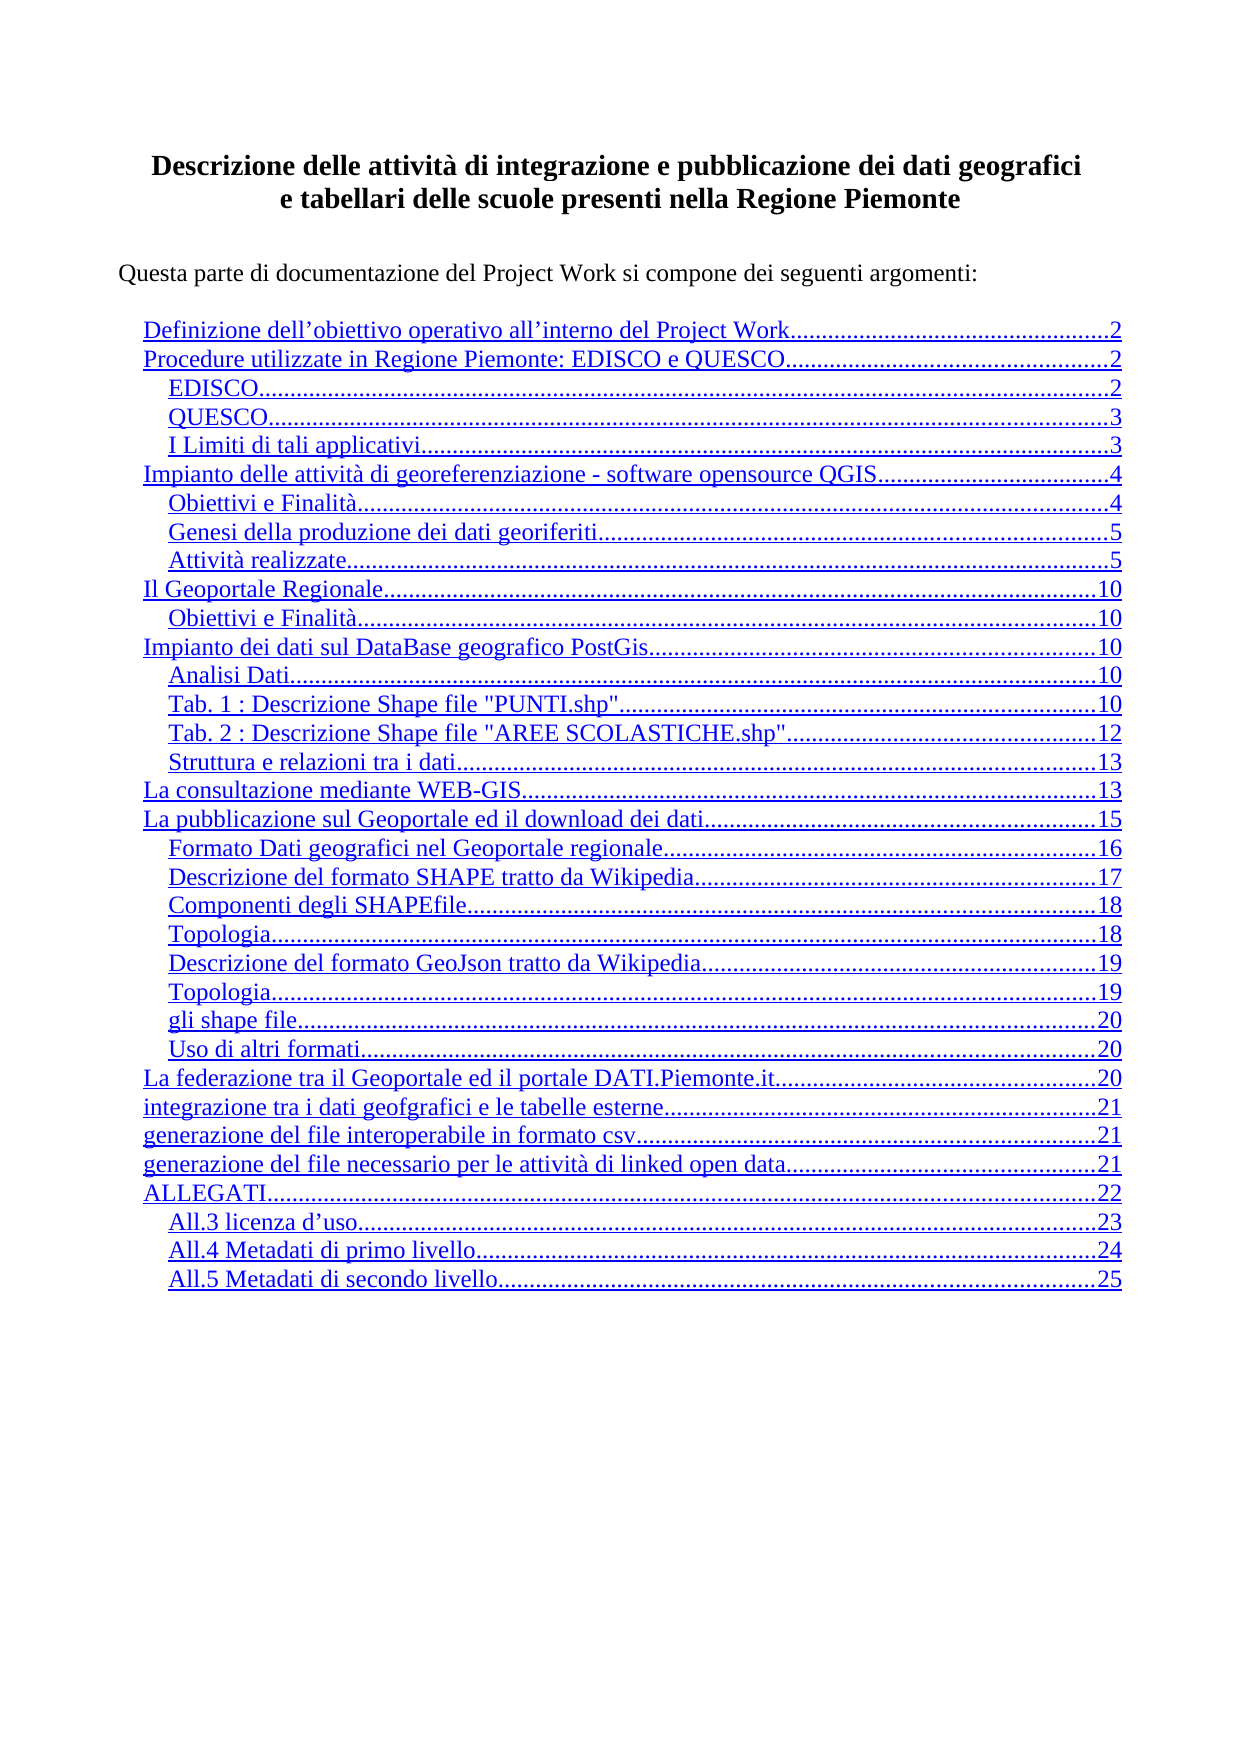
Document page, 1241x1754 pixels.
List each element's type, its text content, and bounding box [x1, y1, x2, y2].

text La consultazione mediante WEB-GIS 13 [143, 775, 1122, 800]
text Procedure utilizzate in Regione Piemonte: EDISCO e QUESCO 2 [143, 344, 1122, 369]
text I Limiti di tali applicativi 3 [168, 430, 1122, 455]
text All.3 licenza d’uso 23 [168, 1207, 1122, 1232]
text Tab. 2 : Descrizione Shape file "AREE SCOLASTICHE.shp" 12 [168, 718, 1122, 743]
text La pubblicazione sul Geoportale ed il download dei dati 15 [143, 804, 1122, 829]
text Obiettivi e Finalità 10 [168, 603, 1122, 628]
text All.5 Metadati di secondo livello 25 [168, 1264, 1122, 1289]
text generazione del file interoperabile in formato csv 21 [143, 1120, 1122, 1145]
text Definizione dell’obiettivo operativo all’interno del Project Work 2 [143, 315, 1122, 340]
text Tab. 1 : Descrizione Shape file "PUNTI.shp" 10 [168, 689, 1122, 714]
text Obiettivi e Finalità 4 [168, 488, 1122, 513]
text Topologia 18 [168, 919, 1122, 944]
text Attività realizzate 5 [168, 545, 1122, 570]
text Impianto dei dati sul DataBase geografico PostGis 10 [143, 632, 1122, 657]
text Il Geoportale Regionale 10 [143, 574, 1122, 599]
text Questa parte di documentazione del Project Work si compone dei seguenti argomenti: [118, 258, 1122, 287]
text QUESCO 3 [168, 402, 1122, 427]
text gli shape file 20 [168, 1005, 1122, 1030]
text Descrizione del formato SHAPE tratto da Wikipedia 17 [168, 862, 1122, 887]
text Formato Dati geografici nel Geoportale regionale 16 [168, 833, 1122, 858]
text Struttura e relazioni tra i dati 13 [168, 747, 1122, 772]
text Uso di altri formati 20 [168, 1034, 1122, 1059]
text Impianto delle attività di georeferenziazione - software opensource QGIS 4 [143, 459, 1122, 484]
text Analisi Dati 10 [168, 660, 1122, 685]
text Descrizione del formato GeoJson tratto da Wikipedia 19 [168, 948, 1122, 973]
text Descrizione delle attività di integrazione e pubblicazione dei dati geografici [118, 148, 1122, 181]
text EDISCO 2 [168, 373, 1122, 398]
text generazione del file necessario per le attività di linked open data 21 [143, 1149, 1122, 1174]
text La federazione tra il Geoportale ed il portale DATI.Piemonte.it 20 [143, 1063, 1122, 1088]
text Genesi della produzione dei dati georiferiti 5 [168, 517, 1122, 542]
text e tabellari delle scuole presenti nella Regione Piemonte [118, 181, 1122, 215]
text ALLEGATI 22 [143, 1178, 1122, 1203]
text All.4 Metadati di primo livello 24 [168, 1235, 1122, 1260]
text integrazione tra i dati geofgrafici e le tabelle esterne 21 [143, 1092, 1122, 1117]
text Componenti degli SHAPEfile 18 [168, 890, 1122, 915]
text Topologia 19 [168, 977, 1122, 1002]
